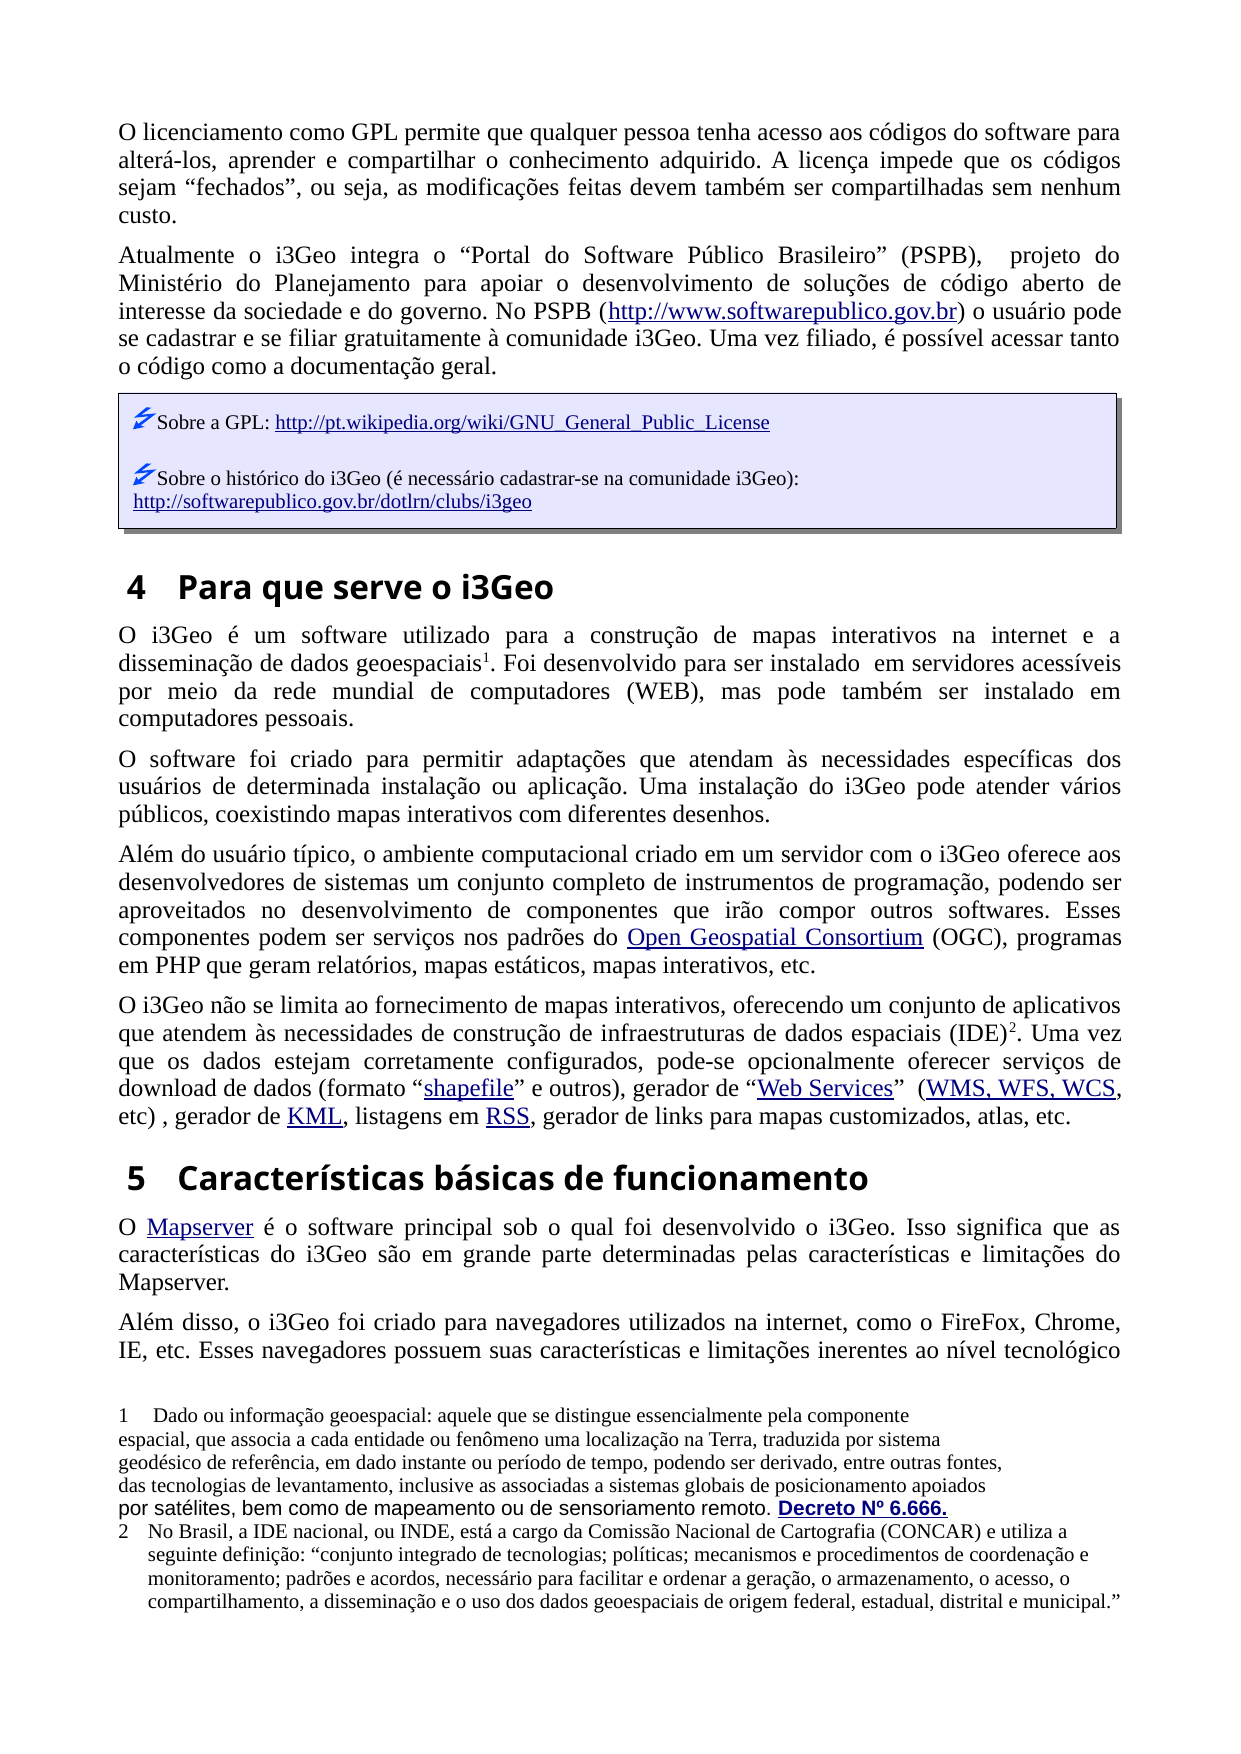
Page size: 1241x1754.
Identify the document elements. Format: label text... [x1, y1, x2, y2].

text Sobre o histórico do i3Geo (é necessário cadastrar-se na comunidade i3Geo): http://softwarepublico.gov.br/dotlrn/clubs/i3geo [119, 448, 1116, 528]
text O i3Geo é um software utilizado para a construção de mapas interativos na internet e a disseminação de dados geoespaciais. Foi desenvolvido para ser instalado em servidores acessíveis por meio da rede mundial de computadores (WEB), mas pode também ser instalado em computadores pessoais. [118, 621, 1122, 732]
text espacial, que associa a cada entidade ou fenômeno uma localização na Terra, traduzida por sistema [118, 1427, 1122, 1451]
subtitle Características básicas de funcionamento [118, 1155, 1122, 1200]
text das tecnologias de levantamento, inclusive as associadas a sistemas globais de posicionamento apoiados [118, 1474, 1122, 1497]
text Além disso, o i3Geo foi criado para navegadores utilizados na internet, como o FireFox, Chrome, IE, etc. Esses navegadores possuem suas características e limitações inerentes ao nível tecnológico [118, 1308, 1122, 1364]
text O licenciamento como GPL permite que qualquer pessoa tenha acesso aos códigos do software para alterá-los, aprender e compartilhar o conhecimento adquirido. A licença impede que os códigos sejam “fechados”, ou seja, as modificações feitas devem também ser compartilhadas sem nenhum custo. [118, 118, 1122, 229]
text Dado ou informação geoespacial: aquele que se distingue essencialmente pela componente [118, 1404, 1122, 1427]
text geodésico de referência, em dado instante ou período de tempo, podendo ser derivado, entre outras fontes, [118, 1451, 1122, 1474]
text No Brasil, a IDE nacional, ou INDE, está a cargo da Comissão Nacional de Cartografia (CONCAR) e utiliza a seguinte definição: “conjunto integrado de tecnologias; políticas; mecanismos e procedimentos de coordenação e monitoramento; padrões e acordos, necessário para facilitar e ordenar a geração, o armazenamento, o acesso, o compartilhamento, a disseminação e o uso dos dados geoespaciais de origem federal, estadual, distrital e municipal.” [118, 1520, 1122, 1613]
subtitle Para que serve o i3Geo [118, 563, 1122, 609]
text Além do usuário típico, o ambiente computacional criado em um servidor com o i3Geo oferece aos desenvolvedores de sistemas um conjunto completo de instrumentos de programação, podendo ser aproveitados no desenvolvimento de componentes que irão compor outros softwares. Esses componentes podem ser serviços nos padrões do Open Geospatial Consortium (OGC), programas em PHP que geram relatórios, mapas estáticos, mapas interativos, etc. [118, 840, 1122, 979]
text O software foi criado para permitir adaptações que atendam às necessidades específicas dos usuários de determinada instalação ou aplicação. Uma instalação do i3Geo pode atender vários públicos, coexistindo mapas interativos com diferentes desenhos. [118, 745, 1122, 828]
text O Mapserver é o software principal sob o qual foi desenvolvido o i3Geo. Isso significa que as características do i3Geo são em grande parte determinadas pelas características e limitações do Mapserver. [118, 1213, 1122, 1296]
text por satélites, bem como de mapeamento ou de sensoriamento remoto. Decreto Nº 6.666. [118, 1497, 1122, 1520]
text O i3Geo não se limita ao fornecimento de mapas interativos, oferecendo um conjunto de aplicativos que atendem às necessidades de construção de infraestruturas de dados espaciais (IDE). Uma vez que os dados estejam corretamente configurados, pode-se opcionalmente oferecer serviços de download de dados (formato “shapefile” e outros), gerador de “Web Services” (WMS, WFS, WCS, etc) , gerador de KML, listagens em RSS, gerador de links para mapas customizados, atlas, etc. [118, 991, 1122, 1130]
text Sobre a GPL: http://pt.wikipedia.org/wiki/GNU_General_Public_License [119, 394, 1116, 434]
text Atualmente o i3Geo integra o “Portal do Software Público Brasileiro” (PSPB), projeto do Ministério do Planejamento para apoiar o desenvolvimento de soluções de código aberto de interesse da sociedade e do governo. No PSPB (http://www.softwarepublico.gov.br) o usuário pode se cadastrar e se filiar gratuitamente à comunidade i3Geo. Uma vez filiado, é possível acessar tanto o código como a documentação geral. [118, 241, 1122, 380]
